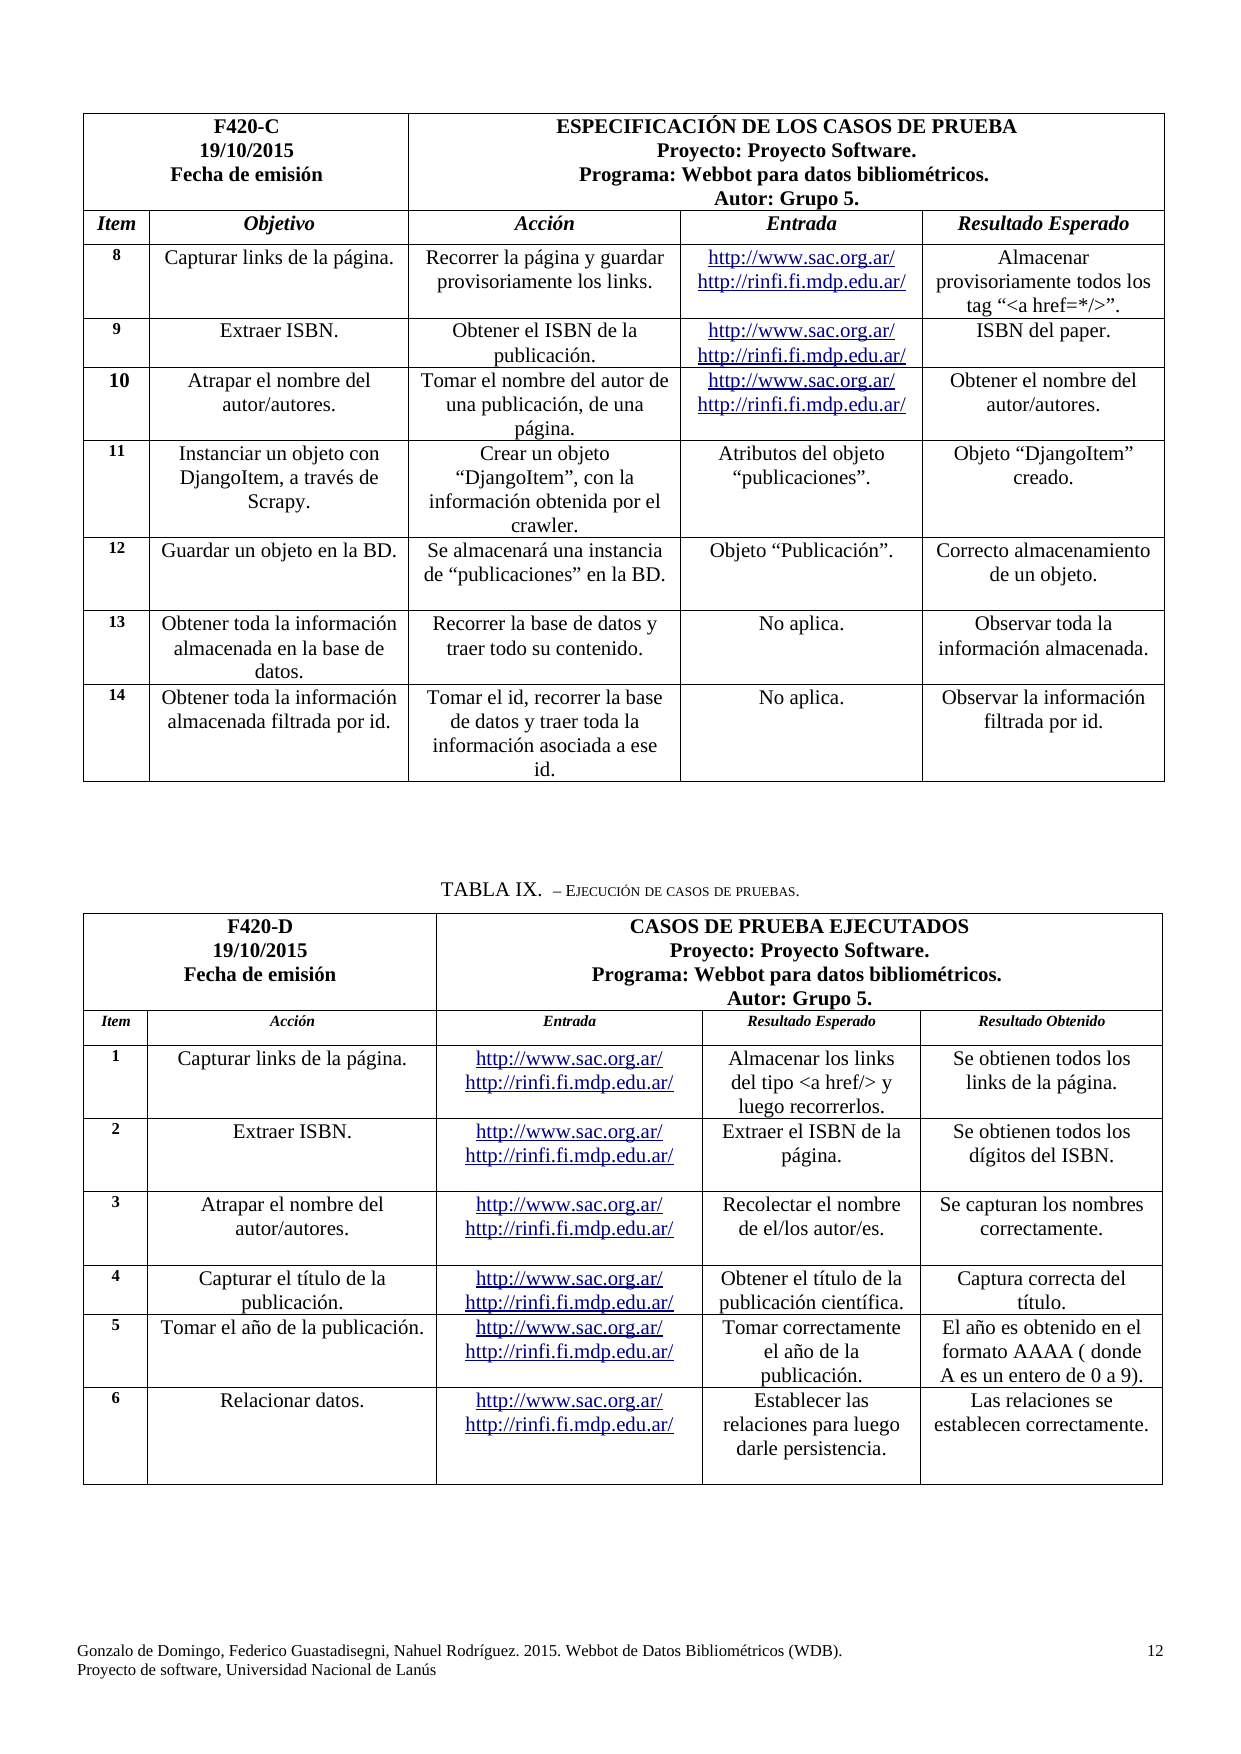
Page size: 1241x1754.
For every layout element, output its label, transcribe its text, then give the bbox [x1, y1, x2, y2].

table_cell http://www.sac.org.ar/ http://rinfi.fi.mdp.edu.ar/ [437, 1388, 702, 1484]
table_cell Objetivo [150, 211, 408, 244]
table_cell Almacenar los links del tipo <a href/> y luego recorrerlos. [703, 1046, 920, 1118]
table_cell Observar toda la información almacenada. [923, 611, 1164, 683]
table_cell Se obtienen todos los dígitos del ISBN. [921, 1119, 1162, 1191]
table_cell Tomar el id, recorrer la base de datos y traer toda la información asociada a ese id. [409, 685, 680, 781]
table_cell 5 [84, 1315, 147, 1387]
table_cell Extraer ISBN. [148, 1119, 436, 1191]
table_cell 9 [84, 319, 149, 367]
table_cell Tomar correctamente el año de la publicación. [703, 1315, 920, 1387]
table_cell 10 [84, 368, 149, 440]
table_cell 6 [84, 1388, 147, 1484]
table_cell 3 [84, 1192, 147, 1264]
table_cell Crear un objeto “DjangoItem”, con la información obtenida por el crawler. [409, 441, 680, 537]
table_cell 4 [84, 1266, 147, 1314]
table_cell 2 [84, 1119, 147, 1191]
table_cell Tomar el año de la publicación. [148, 1315, 436, 1387]
table_cell Se obtienen todos los links de la página. [921, 1046, 1162, 1118]
table_cell ISBN del paper. [923, 319, 1164, 367]
table_cell 11 [84, 441, 149, 537]
table_cell Almacenar provisoriamente todos los tag “<a href=*/>”. [923, 245, 1164, 317]
table_cell Captura correcta del título. [921, 1266, 1162, 1314]
list – Ejecución de casos de pruebas. [77, 879, 1163, 901]
table_cell Capturar links de la página. [150, 245, 408, 317]
table_cell Atrapar el nombre del autor/autores. [150, 368, 408, 440]
table_cell Correcto almacenamiento de un objeto. [923, 538, 1164, 610]
table_cell Establecer las relaciones para luego darle persistencia. [703, 1388, 920, 1484]
table_cell Recorrer la página y guardar provisoriamente los links. [409, 245, 680, 317]
table_cell Se capturan los nombres correctamente. [921, 1192, 1162, 1264]
table_cell Observar la información filtrada por id. [923, 685, 1164, 781]
table_cell Item [84, 1011, 147, 1045]
table_cell http://www.sac.org.ar/ http://rinfi.fi.mdp.edu.ar/ [681, 245, 922, 317]
table_cell Instanciar un objeto con DjangoItem, a través de Scrapy. [150, 441, 408, 537]
table_cell 12 [84, 538, 149, 610]
table_cell Atrapar el nombre del autor/autores. [148, 1192, 436, 1264]
table_cell 8 [84, 245, 149, 317]
table_cell Item [84, 211, 149, 244]
table_cell Relacionar datos. [148, 1388, 436, 1484]
table_cell Obtener toda la información almacenada en la base de datos. [150, 611, 408, 683]
table_cell Atributos del objeto “publicaciones”. [681, 441, 922, 537]
table_cell 13 [84, 611, 149, 683]
table_cell Objeto “Publicación”. [681, 538, 922, 610]
table_cell ESPECIFICACIÓN DE LOS CASOS DE PRUEBA Proyecto: Proyecto Software. Programa: Webbot para datos bibliométricos. Autor: Grupo 5. [409, 114, 1164, 210]
table_cell Entrada [681, 211, 922, 244]
table_cell Las relaciones se establecen correctamente. [921, 1388, 1162, 1484]
table_cell Acción [409, 211, 680, 244]
table_cell 1 [84, 1046, 147, 1118]
table_cell Obtener el ISBN de la publicación. [409, 319, 680, 367]
table_cell http://www.sac.org.ar/ http://rinfi.fi.mdp.edu.ar/ [437, 1266, 702, 1314]
table_cell Resultado Esperado [923, 211, 1164, 244]
table_cell http://www.sac.org.ar/ http://rinfi.fi.mdp.edu.ar/ [437, 1046, 702, 1118]
table_cell http://www.sac.org.ar/ http://rinfi.fi.mdp.edu.ar/ [681, 368, 922, 440]
table_cell Guardar un objeto en la BD. [150, 538, 408, 610]
table_cell Resultado Obtenido [921, 1011, 1162, 1045]
table_header F420-D 19/10/2015 Fecha de emisión [84, 914, 436, 1010]
table_cell Extraer el ISBN de la página. [703, 1119, 920, 1191]
table_header CASOS DE PRUEBA EJECUTADOS Proyecto: Proyecto Software. Programa: Webbot para datos bibliométricos. Autor: Grupo 5. [437, 914, 1162, 1010]
table_cell Objeto “DjangoItem” creado. [923, 441, 1164, 537]
table_cell No aplica. [681, 685, 922, 781]
table_cell Capturar links de la página. [148, 1046, 436, 1118]
table_cell http://www.sac.org.ar/ http://rinfi.fi.mdp.edu.ar/ [681, 319, 922, 367]
table_cell No aplica. [681, 611, 922, 683]
table_cell Obtener toda la información almacenada filtrada por id. [150, 685, 408, 781]
table_cell Extraer ISBN. [150, 319, 408, 367]
table_cell Obtener el título de la publicación científica. [703, 1266, 920, 1314]
table_cell El año es obtenido en el formato AAAA ( donde A es un entero de 0 a 9). [921, 1315, 1162, 1387]
table_cell http://www.sac.org.ar/ http://rinfi.fi.mdp.edu.ar/ [437, 1192, 702, 1264]
table_cell Recolectar el nombre de el/los autor/es. [703, 1192, 920, 1264]
table_cell 14 [84, 685, 149, 781]
table_cell Entrada [437, 1011, 702, 1045]
table_cell Obtener el nombre del autor/autores. [923, 368, 1164, 440]
table_cell Resultado Esperado [703, 1011, 920, 1045]
table_cell Recorrer la base de datos y traer todo su contenido. [409, 611, 680, 683]
table_cell Se almacenará una instancia de “publicaciones” en la BD. [409, 538, 680, 610]
table_cell Acción [148, 1011, 436, 1045]
table_cell http://www.sac.org.ar/ http://rinfi.fi.mdp.edu.ar/ [437, 1119, 702, 1191]
table_cell http://www.sac.org.ar/ http://rinfi.fi.mdp.edu.ar/ [437, 1315, 702, 1387]
table_cell Capturar el título de la publicación. [148, 1266, 436, 1314]
table_cell F420-C 19/10/2015 Fecha de emisión [84, 114, 408, 210]
table_cell Tomar el nombre del autor de una publicación, de una página. [409, 368, 680, 440]
